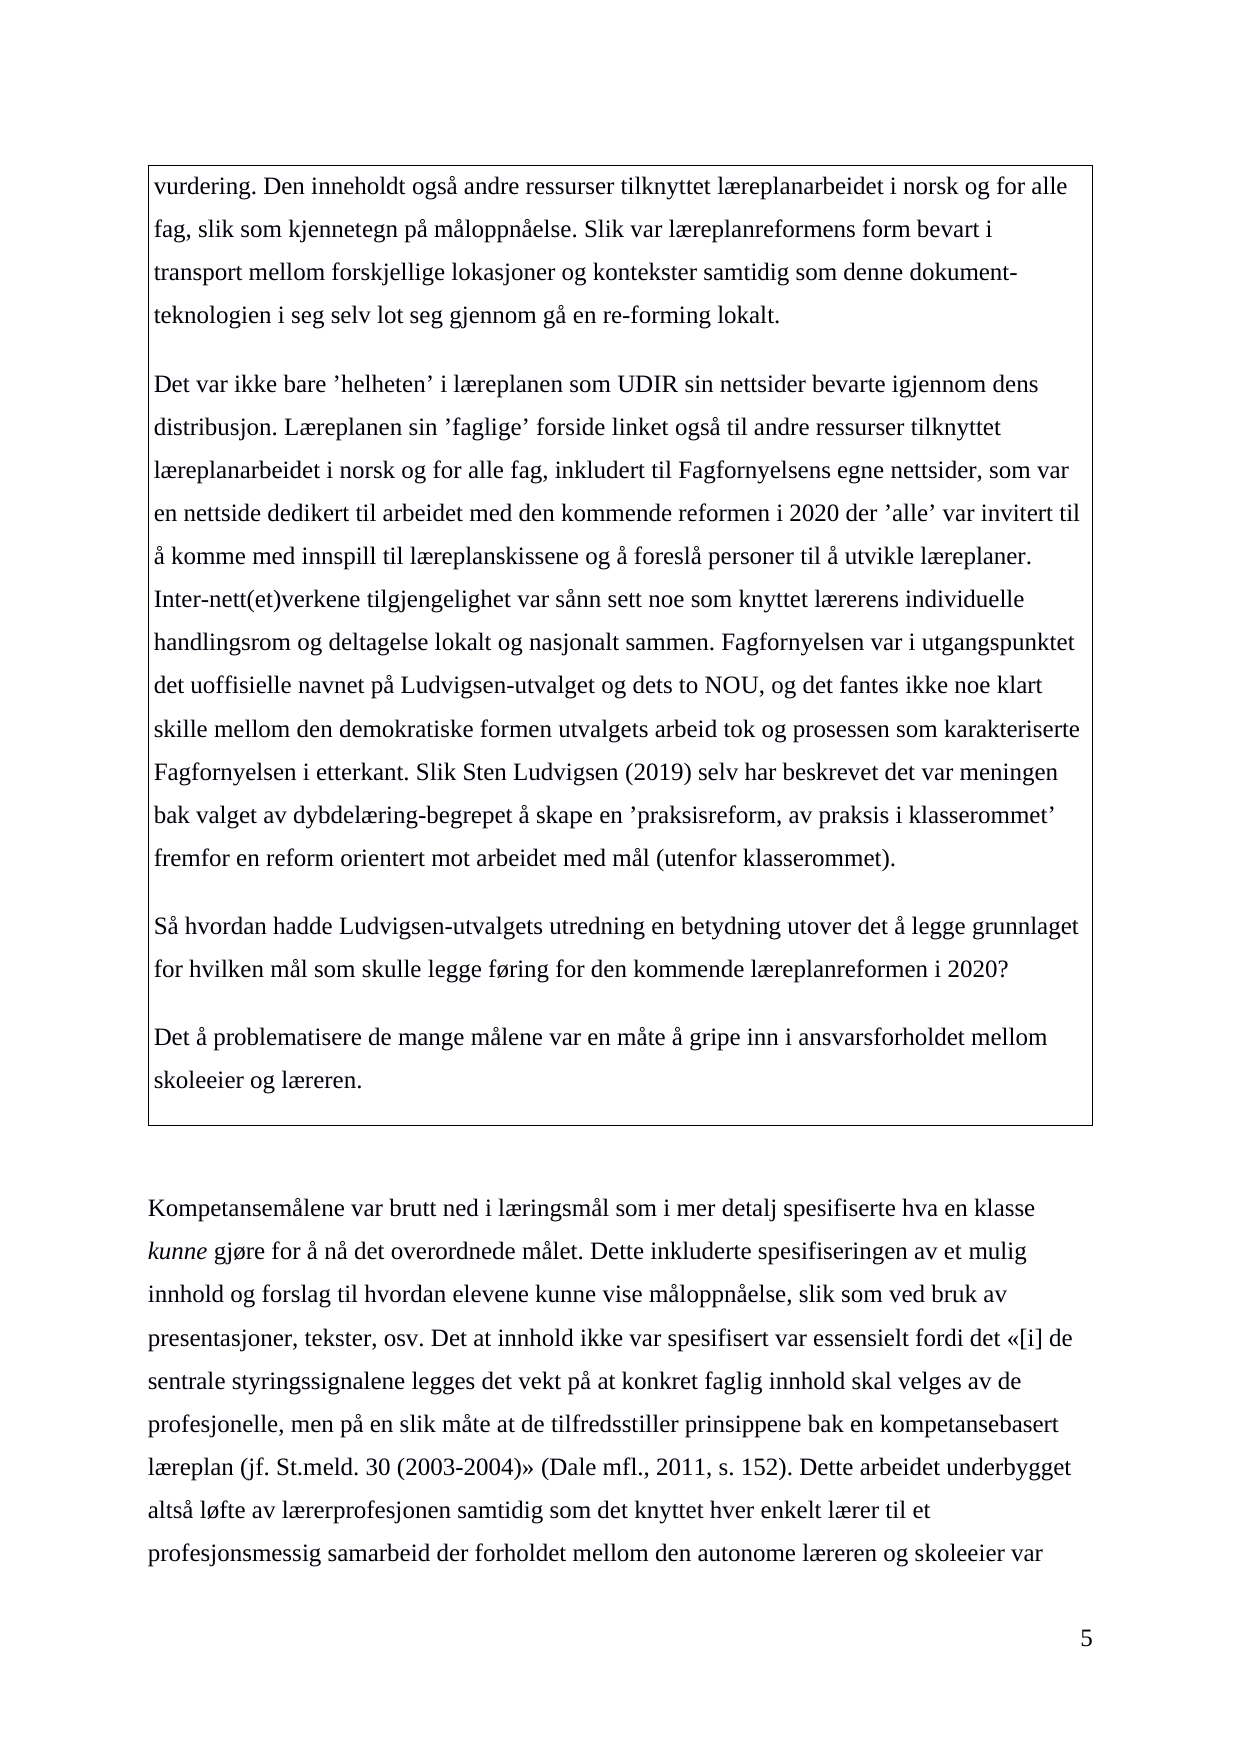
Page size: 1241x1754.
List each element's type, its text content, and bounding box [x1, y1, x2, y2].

text Kompetansemålene var brutt ned i læringsmål som i mer detalj spesifiserte hva en klasse kunne gjøre for å nå det overordnede målet. Dette inkluderte spesifiseringen av et mulig innhold og forslag til hvordan elevene kunne vise måloppnåelse, slik som ved bruk av presentasjoner, tekster, osv. Det at innhold ikke var spesifisert var essensielt fordi det «[i] de sentrale styringssignalene legges det vekt på at konkret faglig innhold skal velges av de profesjonelle, men på en slik måte at de tilfredsstiller prinsippene bak en kompetansebasert læreplan (jf. St.meld. 30 (2003-2004)» (Dale mfl., 2011, s. 152). Dette arbeidet underbygget altså løfte av lærerprofesjonen samtidig som det knyttet hver enkelt lærer til et profesjonsmessig samarbeid der forholdet mellom den autonome læreren og skoleeier var [148, 1193, 1092, 1567]
table_header vurdering. Den inneholdt også andre ressurser tilknyttet læreplanarbeidet i norsk og for alle fag, slik som kjennetegn på måloppnåelse. Slik var læreplanreformens form bevart i transport mellom forskjellige lokasjoner og kontekster samtidig som denne dokument-teknologien i seg selv lot seg gjennom gå en re-forming lokalt. Det var ikke bare ’helheten’ i læreplanen som UDIR sin nettsider bevarte igjennom dens distribusjon. Læreplanen sin ’faglige’ forside linket også til andre ressurser tilknyttet læreplanarbeidet i norsk og for alle fag, inkludert til Fagfornyelsens egne nettsider, som var en nettside dedikert til arbeidet med den kommende reformen i 2020 der ’alle’ var invitert til å komme med innspill til læreplanskissene og å foreslå personer til å utvikle læreplaner. Inter-nett(et)verkene tilgjengelighet var sånn sett noe som knyttet lærerens individuelle handlingsrom og deltagelse lokalt og nasjonalt sammen. Fagfornyelsen var i utgangspunktet det uoffisielle navnet på Ludvigsen-utvalget og dets to NOU, og det fantes ikke noe klart skille mellom den demokratiske formen utvalgets arbeid tok og prosessen som karakteriserte Fagfornyelsen i etterkant. Slik Sten Ludvigsen (2019) selv har beskrevet det var meningen bak valget av dybdelæring-begrepet å skape en ’praksisreform, av praksis i klasserommet’ fremfor en reform orientert mot arbeidet med mål (utenfor klasserommet). Så hvordan hadde Ludvigsen-utvalgets utredning en betydning utover det å legge grunnlaget for hvilken mål som skulle legge føring for den kommende læreplanreformen i 2020? Det å problematisere de mange målene var en måte å gripe inn i ansvarsforholdet mellom skoleeier og læreren. [149, 166, 1092, 1125]
